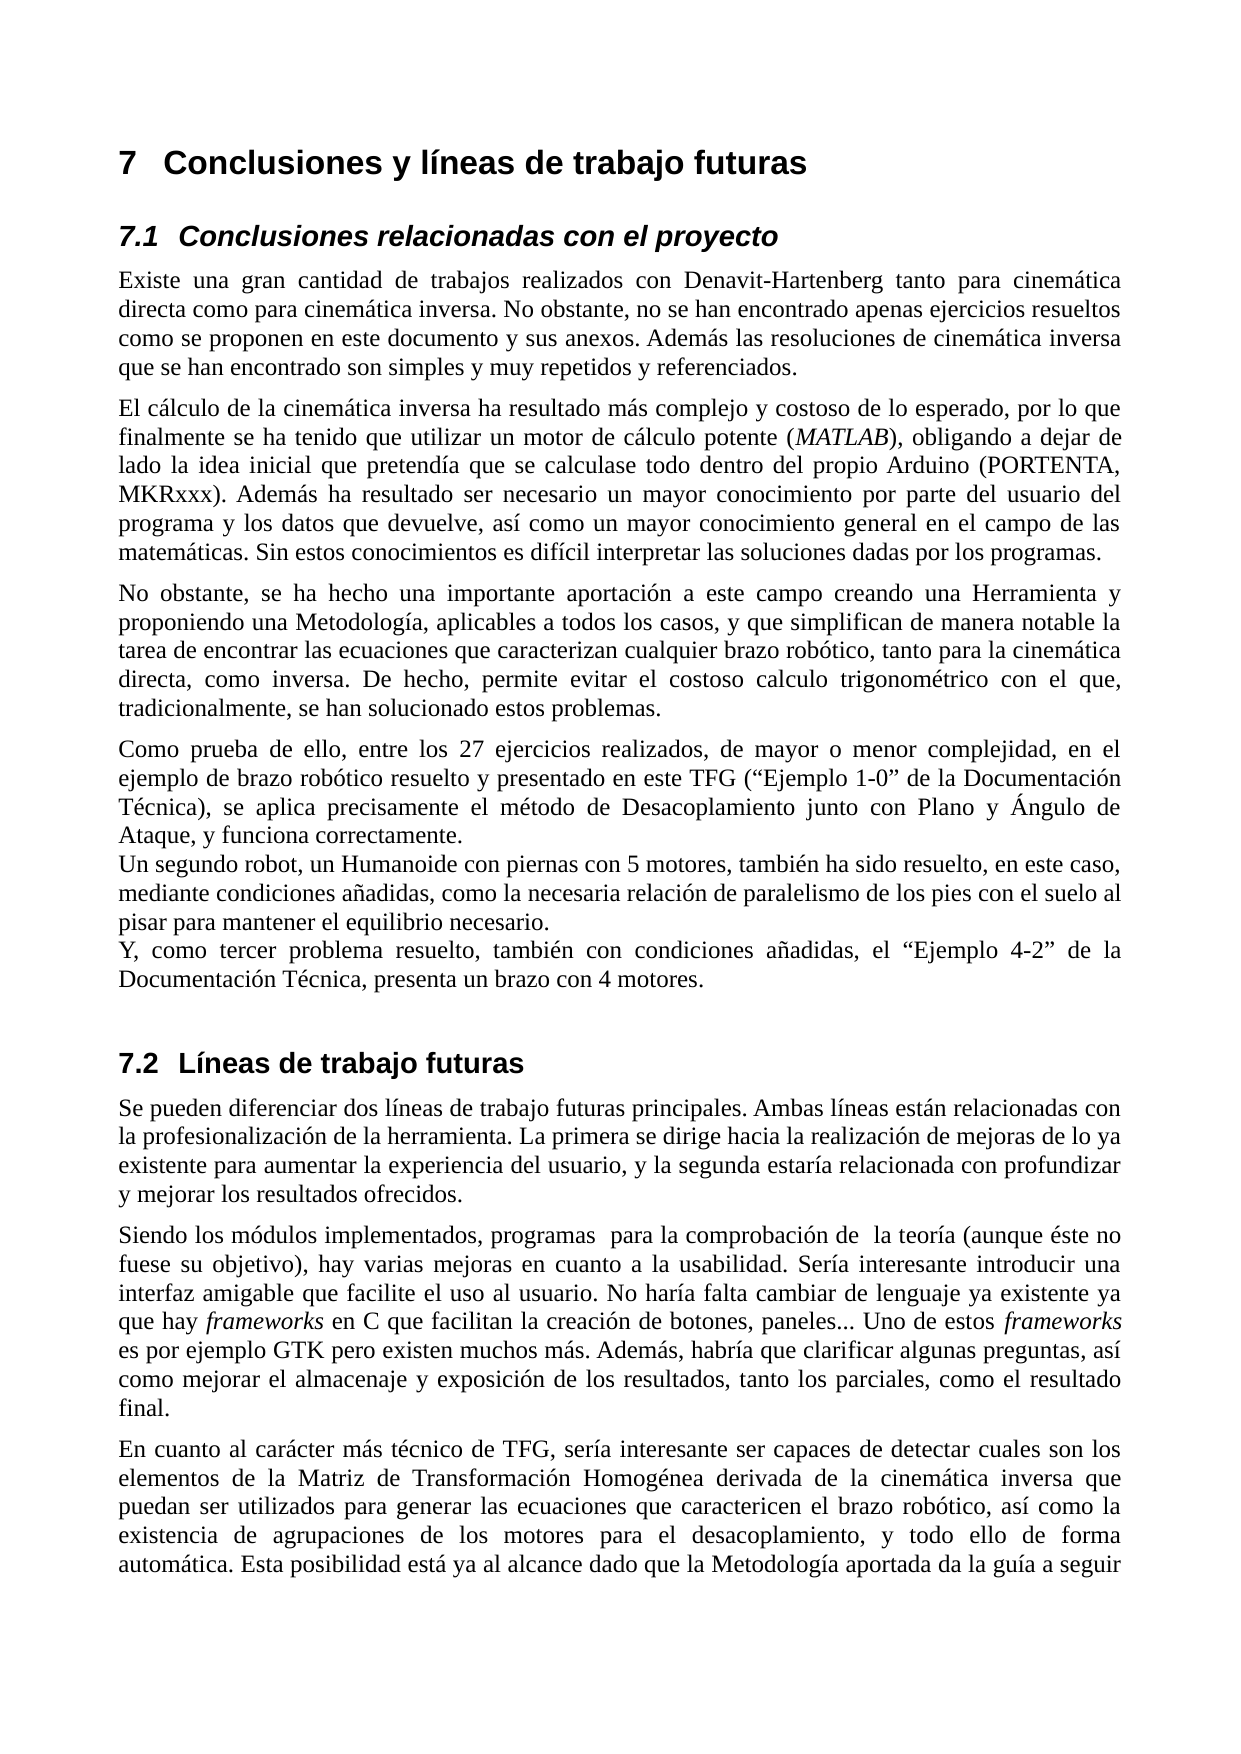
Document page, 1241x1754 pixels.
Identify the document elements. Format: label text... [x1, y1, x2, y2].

text Siendo los módulos implementados, programas para la comprobación de la teoría (aunque éste no fuese su objetivo), hay varias mejoras en cuanto a la usabilidad. Sería interesante introducir una interfaz amigable que facilite el uso al usuario. No haría falta cambiar de lenguaje ya existente ya que hay frameworks en C que facilitan la creación de botones, paneles... Uno de estos frameworks es por ejemplo GTK pero existen muchos más. Además, habría que clarificar algunas preguntas, así como mejorar el almacenaje y exposición de los resultados, tanto los parciales, como el resultado final. [118, 1220, 1122, 1421]
text Existe una gran cantidad de trabajos realizados con Denavit-Hartenberg tanto para cinemática directa como para cinemática inversa. No obstante, no se han encontrado apenas ejercicios resueltos como se proponen en este documento y sus anexos. Además las resoluciones de cinemática inversa que se han encontrado son simples y muy repetidos y referenciados. [118, 265, 1122, 380]
subtitle Líneas de trabajo futuras [118, 1047, 1122, 1080]
subtitle Conclusiones relacionadas con el proyecto [118, 219, 1122, 253]
text Y, como tercer problema resuelto, también con condiciones añadidas, el “Ejemplo 4-2” de la Documentación Técnica, presenta un brazo con 4 motores. [118, 935, 1122, 993]
text Un segundo robot, un Humanoide con piernas con 5 motores, también ha sido resuelto, en este caso, mediante condiciones añadidas, como la necesaria relación de paralelismo de los pies con el suelo al pisar para mantener el equilibrio necesario. [118, 849, 1122, 935]
text En cuanto al carácter más técnico de TFG, sería interesante ser capaces de detectar cuales son los elementos de la Matriz de Transformación Homogénea derivada de la cinemática inversa que puedan ser utilizados para generar las ecuaciones que caractericen el brazo robótico, así como la existencia de agrupaciones de los motores para el desacoplamiento, y todo ello de forma automática. Esta posibilidad está ya al alcance dado que la Metodología aportada da la guía a seguir [118, 1434, 1122, 1578]
text Como prueba de ello, entre los 27 ejercicios realizados, de mayor o menor complejidad, en el ejemplo de brazo robótico resuelto y presentado en este TFG (“Ejemplo 1-0” de la Documentación Técnica), se aplica precisamente el método de Desacoplamiento junto con Plano y Ángulo de Ataque, y funciona correctamente. [118, 734, 1122, 849]
text No obstante, se ha hecho una importante aportación a este campo creando una Herramienta y proponiendo una Metodología, aplicables a todos los casos, y que simplifican de manera notable la tarea de encontrar las ecuaciones que caracterizan cualquier brazo robótico, tanto para la cinemática directa, como inversa. De hecho, permite evitar el costoso calculo trigonométrico con el que, tradicionalmente, se han solucionado estos problemas. [118, 578, 1122, 722]
text Se pueden diferenciar dos líneas de trabajo futuras principales. Ambas líneas están relacionadas con la profesionalización de la herramienta. La primera se dirige hacia la realización de mejoras de lo ya existente para aumentar la experiencia del usuario, y la segunda estaría relacionada con profundizar y mejorar los resultados ofrecidos. [118, 1093, 1122, 1208]
text El cálculo de la cinemática inversa ha resultado más complejo y costoso de lo esperado, por lo que finalmente se ha tenido que utilizar un motor de cálculo potente (MATLAB), obligando a dejar de lado la idea inicial que pretendía que se calculase todo dentro del propio Arduino (PORTENTA, MKRxxx). Además ha resultado ser necesario un mayor conocimiento por parte del usuario del programa y los datos que devuelve, así como un mayor conocimiento general en el campo de las matemáticas. Sin estos conocimientos es difícil interpretar las soluciones dadas por los programas. [118, 393, 1122, 565]
subtitle Conclusiones y líneas de trabajo futuras [118, 143, 1122, 182]
